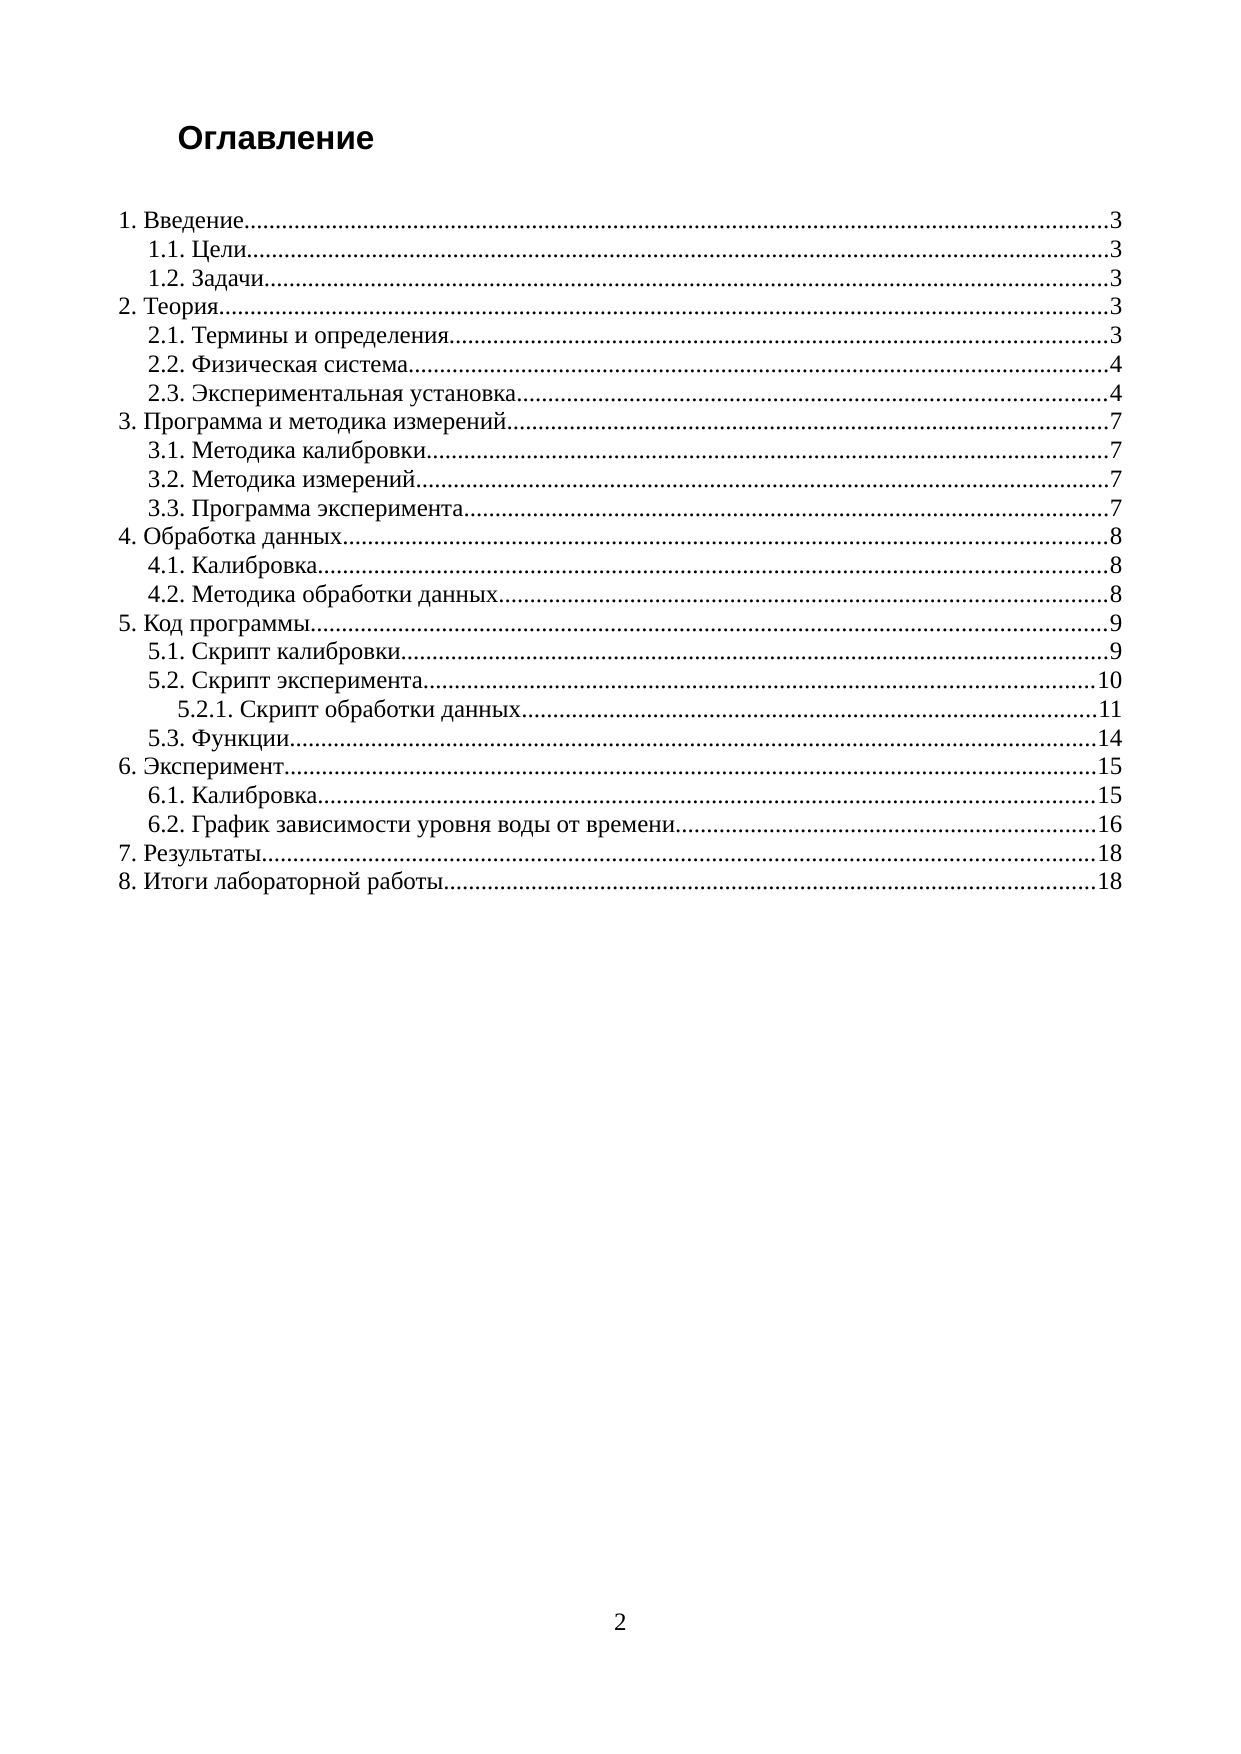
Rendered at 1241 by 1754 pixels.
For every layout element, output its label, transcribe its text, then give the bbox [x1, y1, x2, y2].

text 7. Результаты 18 [118, 838, 1122, 866]
text 4.2. Методика обработки данных 8 [148, 579, 1122, 608]
text 5.1. Скрипт калибровки 9 [148, 636, 1122, 665]
text 2.1. Термины и определения 3 [148, 320, 1122, 349]
text 2.3. Экспериментальная установка 4 [148, 378, 1122, 406]
text 5.2.1. Скрипт обработки данных 11 [177, 694, 1122, 723]
subtitle Оглавление [118, 118, 1122, 157]
text 1. Введение 3 [118, 205, 1122, 234]
text 3.1. Методика калибровки 7 [148, 435, 1122, 464]
text 8. Итоги лабораторной работы 18 [118, 866, 1122, 895]
text 4. Обработка данных 8 [118, 521, 1122, 550]
text 6. Эксперимент 15 [118, 751, 1122, 780]
text 2. Теория 3 [118, 291, 1122, 320]
text 3.2. Методика измерений 7 [148, 464, 1122, 493]
text 1.2. Задачи 3 [148, 263, 1122, 291]
text 5.2. Скрипт эксперимента 10 [148, 665, 1122, 694]
text 3. Программа и методика измерений 7 [118, 406, 1122, 435]
text 6.1. Калибровка 15 [148, 780, 1122, 809]
text 5. Код программы 9 [118, 608, 1122, 636]
text 6.2. График зависимости уровня воды от времени 16 [148, 809, 1122, 838]
text 1.1. Цели 3 [148, 234, 1122, 263]
text 5.3. Функции 14 [148, 723, 1122, 751]
text 3.3. Программа эксперимента 7 [148, 493, 1122, 521]
text 2.2. Физическая система 4 [148, 349, 1122, 378]
text 4.1. Калибровка 8 [148, 550, 1122, 579]
